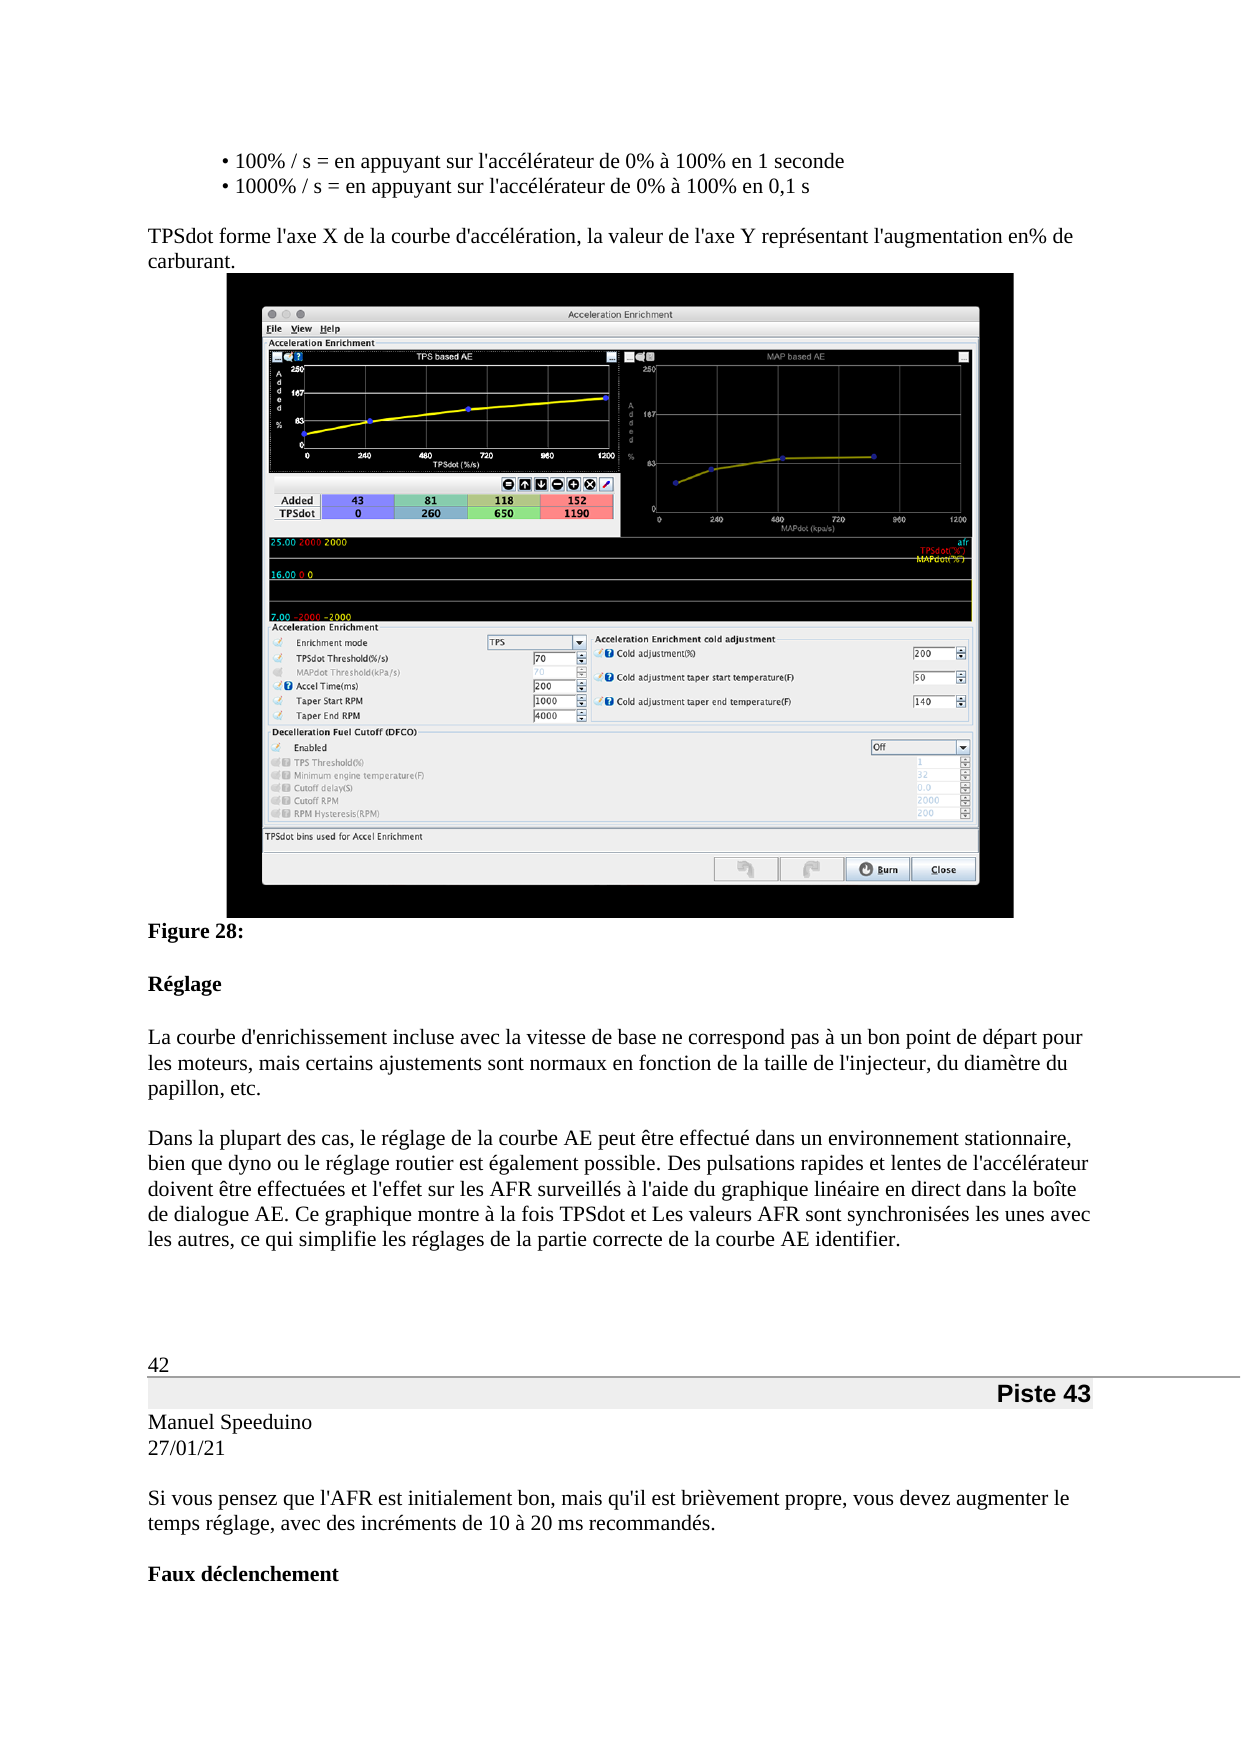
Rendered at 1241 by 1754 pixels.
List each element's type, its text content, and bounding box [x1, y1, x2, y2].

text 27/01/21 [148, 1434, 1093, 1460]
text carburant. [148, 248, 1093, 274]
text • 100% / s = en appuyant sur l'accélérateur de 0% à 100% en 1 seconde [148, 148, 1093, 173]
text Faux déclenchement [148, 1561, 1093, 1586]
text La courbe d'enrichissement incluse avec la vitesse de base ne correspond pas à un bon point de départ pour les moteurs, mais certains ajustements sont normaux en fonction de la taille de l'injecteur, du diamètre du papillon, etc. [148, 1024, 1093, 1100]
text 42 [148, 1352, 1093, 1376]
text Dans la plupart des cas, le réglage de la courbe AE peut être effectué dans un environnement stationnaire, bien que dyno ou le réglage routier est également possible. Des pulsations rapides et lentes de l'accélérateur doivent être effectuées et l'effet sur les AFR surveillés à l'aide du graphique linéaire en direct dans la boîte de dialogue AE. Ce graphique montre à la fois TPSdot et Les valeurs AFR sont synchronisées les unes avec les autres, ce qui simplifie les réglages de la partie correcte de la courbe AE identifier. [148, 1125, 1093, 1251]
text Réglage [148, 971, 1093, 996]
text TPSdot forme l'axe X de la courbe d'accélération, la valeur de l'axe Y représentant l'augmentation en% de [148, 223, 1093, 248]
text • 1000% / s = en appuyant sur l'accélérateur de 0% à 100% en 0,1 s [148, 173, 1093, 198]
text Manuel Speeduino [148, 1409, 1093, 1434]
table_header Piste 43 [148, 1378, 1093, 1409]
text Figure 28: Courbes d'enrichissement d'accélération [148, 918, 1093, 943]
text Si vous pensez que l'AFR est initialement bon, mais qu'il est brièvement propre, vous devez augmenter le temps réglage, avec des incréments de 10 à 20 ms recommandés. [148, 1485, 1093, 1535]
